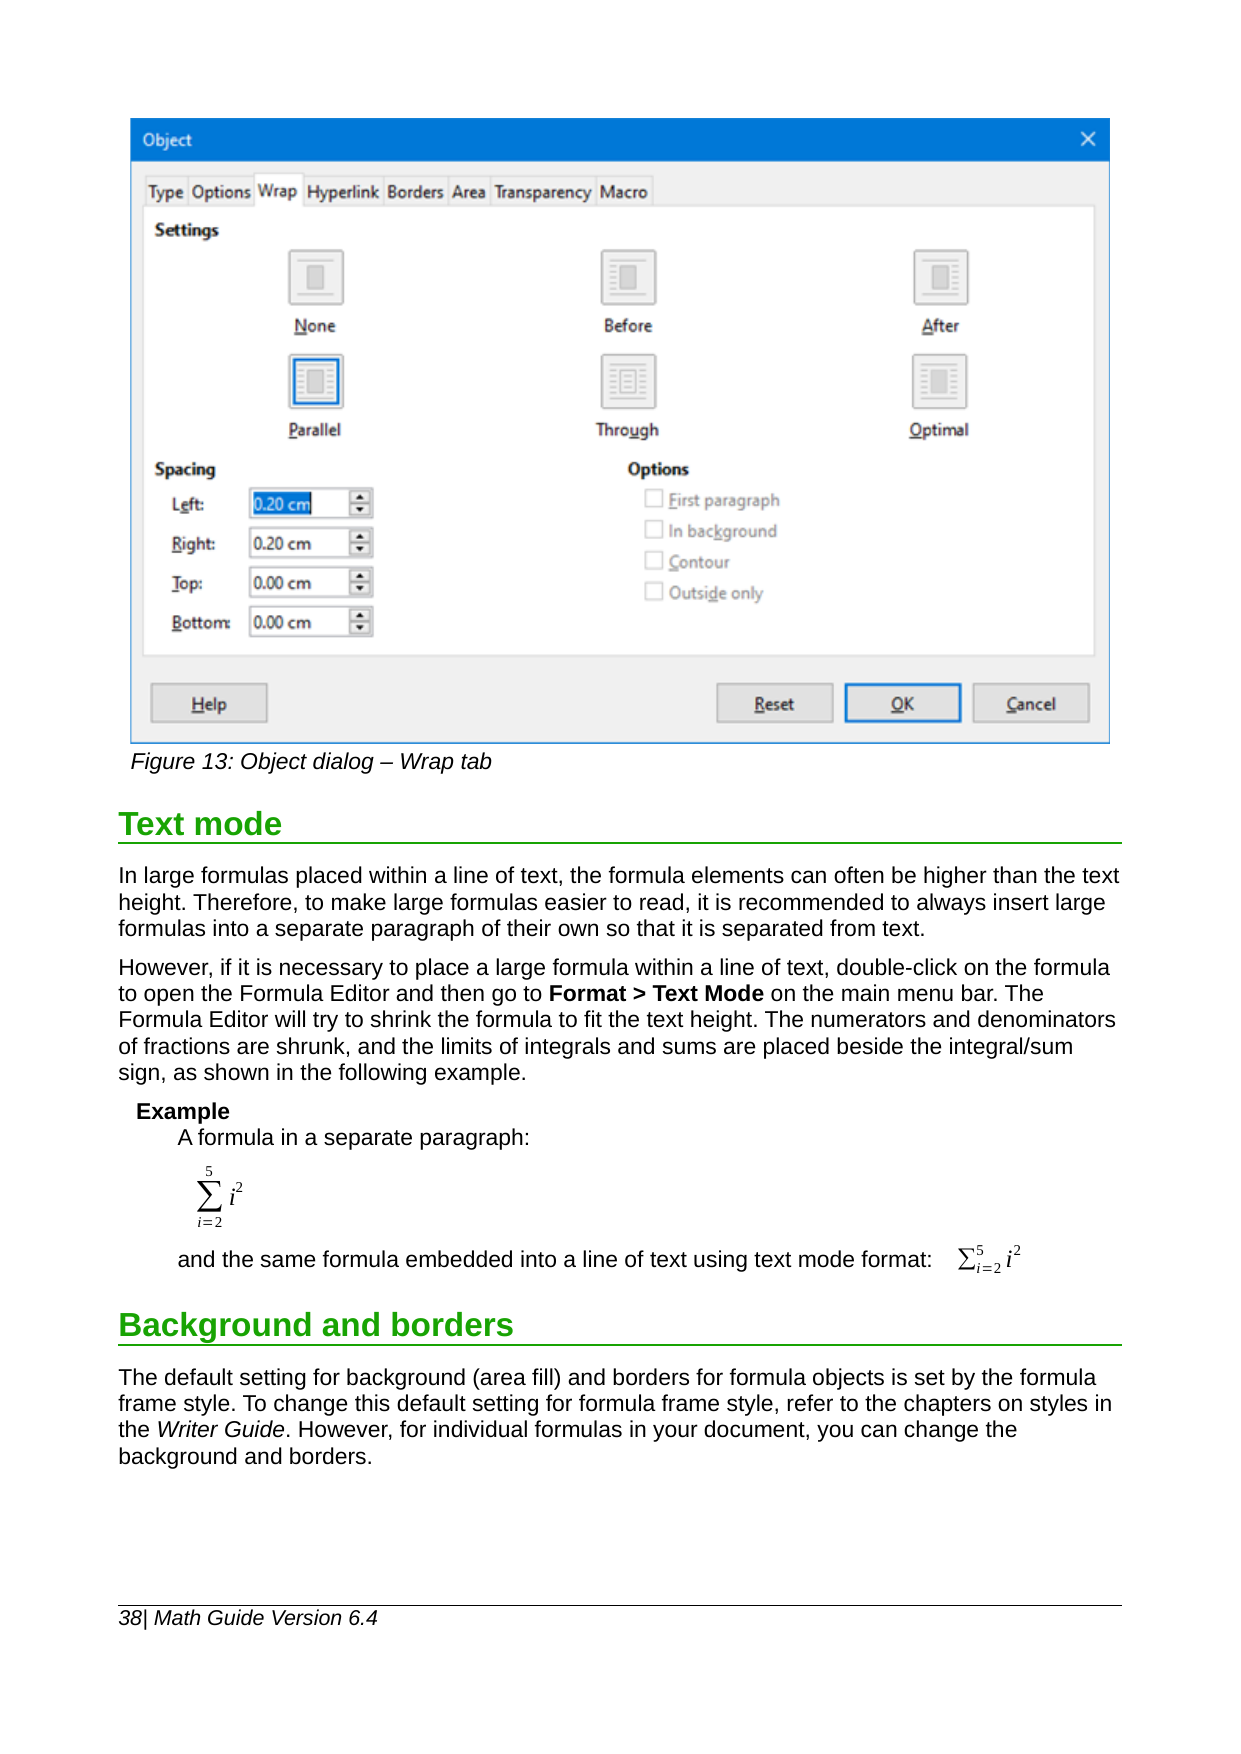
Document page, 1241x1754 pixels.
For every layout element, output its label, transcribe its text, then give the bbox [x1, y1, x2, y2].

text Example [136, 1098, 1122, 1124]
text and the same formula embedded into a line of text using text mode format: [177, 1243, 1122, 1276]
subtitle Text mode [118, 804, 1122, 842]
text In large formulas placed within a line of text, the formula elements can often be higher than the text height. Therefore, to make large formulas easier to read, it is recommended to always insert large formulas into a separate paragraph of their own so that it is separated from text. [118, 862, 1122, 941]
text Figure 13: Object dialog – Wrap tab [130, 744, 1110, 774]
text The default setting for background (area fill) and borders for formula objects is set by the formula frame style. To change this default setting for formula frame style, refer to the chapters on styles in the Writer Guide. However, for individual formulas in your document, you can change the background and borders. [118, 1364, 1122, 1469]
text A formula in a separate paragraph: [177, 1124, 1122, 1151]
subtitle Background and borders [118, 1306, 1122, 1344]
picture [130, 118, 1110, 744]
text However, if it is necessary to place a large formula within a line of text, double-click on the formula to open the Formula Editor and then go to Format > Text Mode on the main menu bar. The Formula Editor will try to shrink the formula to fit the text height. The numerators and denominators of fractions are shrunk, and the limits of integrals and sums are placed beside the integral/sum sign, as shown in the following example. [118, 954, 1122, 1085]
